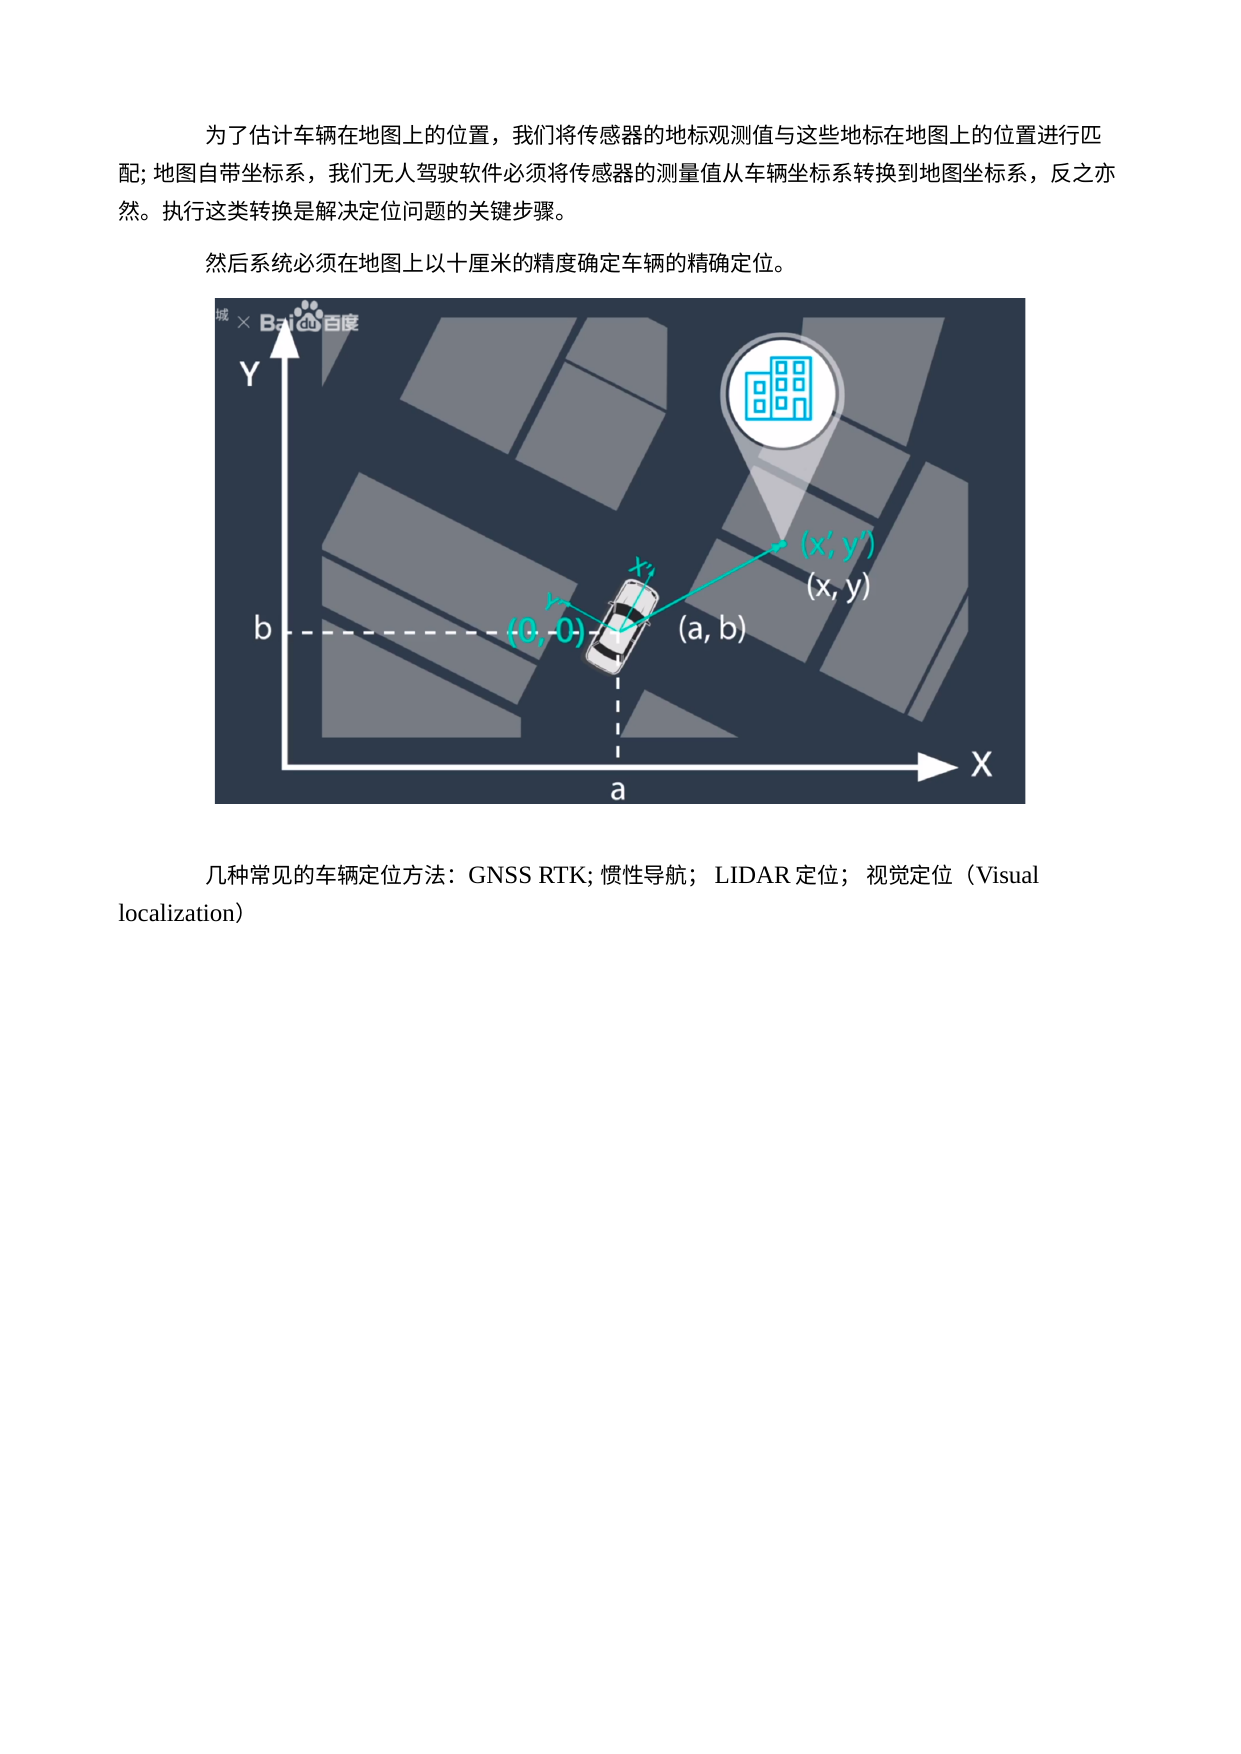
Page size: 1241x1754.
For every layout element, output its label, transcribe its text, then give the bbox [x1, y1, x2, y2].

text 然后系统必须在地图上以十厘米的精度确定车辆的精确定位。 [118, 246, 1122, 278]
text 为了估计车辆在地图上的位置，我们将传感器的地标观测值与这些地标在地图上的位置进行匹配; 地图自带坐标系，我们无人驾驶软件必须将传感器的测量值从车辆坐标系转换到地图坐标系，反之亦然。执行这类转换是解决定位问题的关键步骤。 [118, 118, 1122, 226]
text 几种常见的车辆定位方法：GNSS RTK; 惯性导航； LIDAR定位； 视觉定位（Visual localization） [118, 858, 1122, 928]
picture [214, 298, 1026, 804]
